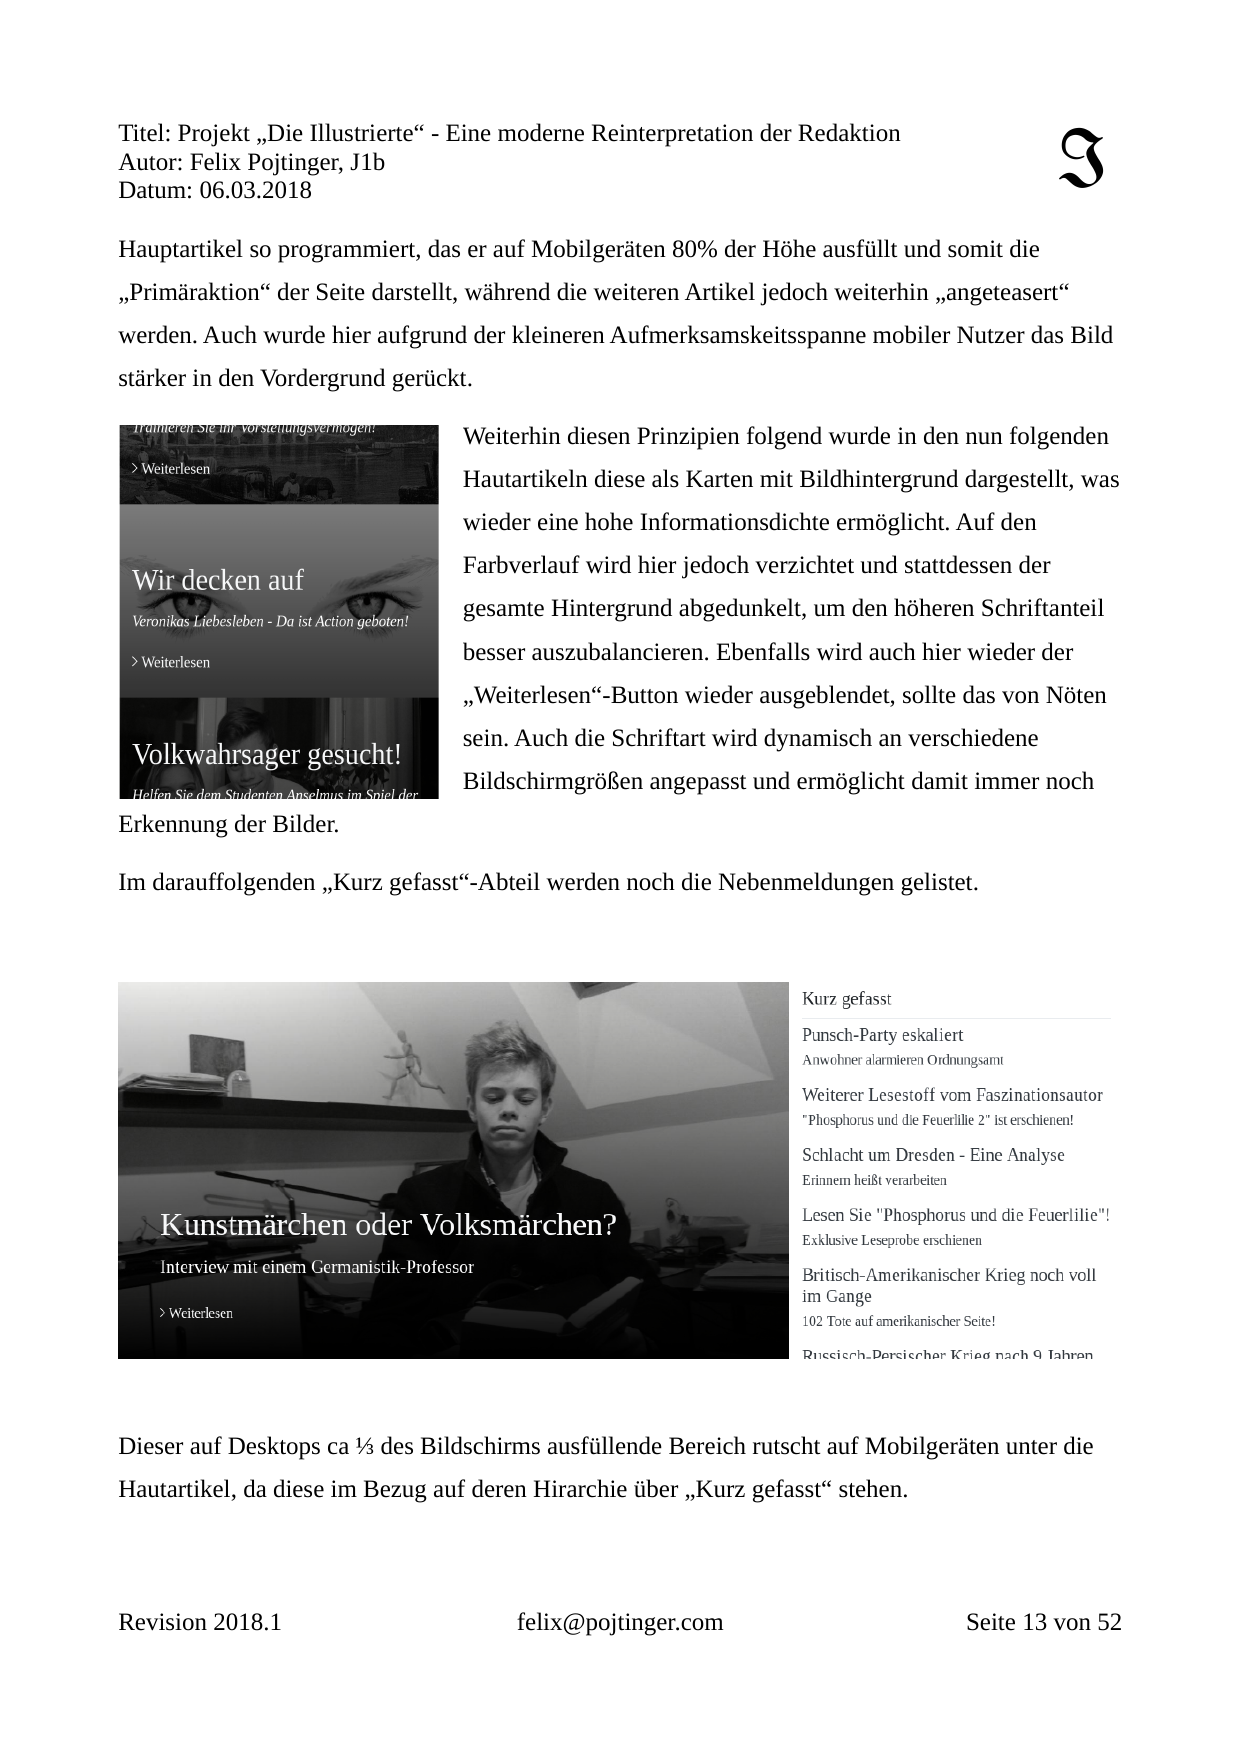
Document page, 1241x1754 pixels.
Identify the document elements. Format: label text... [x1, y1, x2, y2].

picture [119, 425, 439, 799]
text Im darauffolgenden „Kurz gefasst“-Abteil werden noch die Nebenmeldungen gelistet. [118, 867, 1122, 896]
text Hauptartikel so programmiert, das er auf Mobilgeräten 80% der Höhe ausfüllt und somit die „Primäraktion“ der Seite darstellt, während die weiteren Artikel jedoch weiterhin „angeteasert“ werden. Auch wurde hier aufgrund der kleineren Aufmerksamskeitsspanne mobiler Nutzer das Bild stärker in den Vordergrund gerückt. [118, 234, 1122, 392]
picture [1046, 120, 1120, 194]
picture [118, 982, 1123, 1359]
text Dieser auf Desktops ca ⅓ des Bildschirms ausfüllende Bereich rutscht auf Mobilgeräten unter die Hautartikel, da diese im Bezug auf deren Hirarchie über „Kurz gefasst“ stehen. [118, 1431, 1122, 1503]
text Weiterhin diesen Prinzipien folgend wurde in den nun folgenden Hautartikeln diese als Karten mit Bildhintergrund dargestellt, was wieder eine hohe Informationsdichte ermöglicht. Auf den Farbverlauf wird hier jedoch verzichtet und stattdessen der gesamte Hintergrund abgedunkelt, um den höheren Schriftanteil besser auszubalancieren. Ebenfalls wird auch hier wieder der „Weiterlesen“-Button wieder ausgeblendet, sollte das von Nöten sein. Auch die Schriftart wird dynamisch an verschiedene Bildschirmgrößen angepasst und ermöglicht damit immer noch Erkennung der Bilder. [118, 421, 1122, 838]
